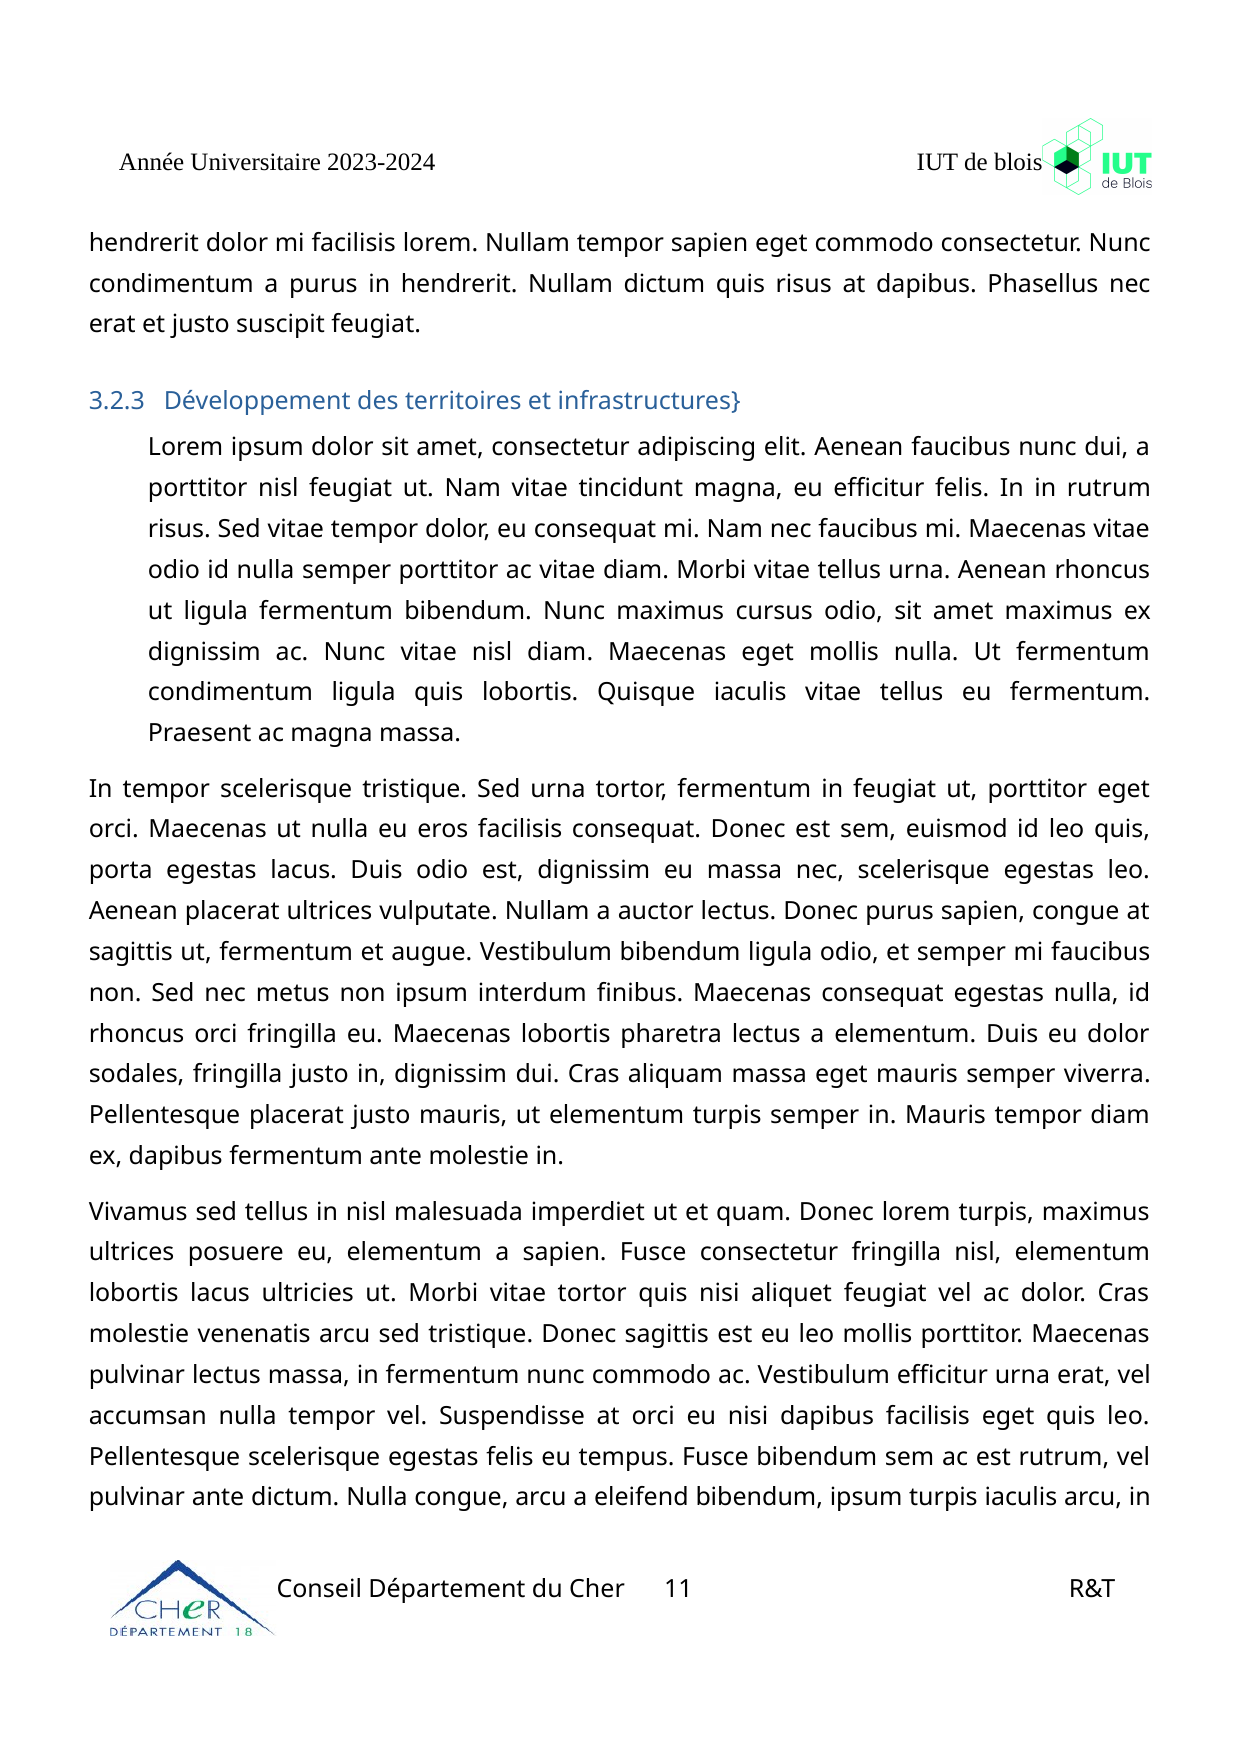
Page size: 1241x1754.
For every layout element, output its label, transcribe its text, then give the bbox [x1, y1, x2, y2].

text In tempor scelerisque tristique. Sed urna tortor, fermentum in feugiat ut, porttitor eget orci. Maecenas ut nulla eu eros facilisis consequat. Donec est sem, euismod id leo quis, porta egestas lacus. Duis odio est, dignissim eu massa nec, scelerisque egestas leo. Aenean placerat ultrices vulputate. Nullam a auctor lectus. Donec purus sapien, congue at sagittis ut, fermentum et augue. Vestibulum bibendum ligula odio, et semper mi faucibus non. Sed nec metus non ipsum interdum finibus. Maecenas consequat egestas nulla, id rhoncus orci fringilla eu. Maecenas lobortis pharetra lectus a elementum. Duis eu dolor sodales, fringilla justo in, dignissim dui. Cras aliquam massa eget mauris semper viverra. Pellentesque placerat justo mauris, ut elementum turpis semper in. Mauris tempor diam ex, dapibus fermentum ante molestie in. [88, 770, 1152, 1172]
picture [110, 1560, 277, 1636]
text Vivamus sed tellus in nisl malesuada imperdiet ut et quam. Donec lorem turpis, maximus ultrices posuere eu, elementum a sapien. Fusce consectetur fringilla nisl, elementum lobortis lacus ultricies ut. Morbi vitae tortor quis nisi aliquet feugiat vel ac dolor. Cras molestie venenatis arcu sed tristique. Donec sagittis est eu leo mollis porttitor. Maecenas pulvinar lectus massa, in fermentum nunc commodo ac. Vestibulum efficitur urna erat, vel accumsan nulla tempor vel. Suspendisse at orci eu nisi dapibus facilisis eget quis leo. Pellentesque scelerisque egestas felis eu tempus. Fusce bibendum sem ac est rutrum, vel pulvinar ante dictum. Nulla congue, arcu a eleifend bibendum, ipsum turpis iaculis arcu, in [88, 1193, 1152, 1513]
text Lorem ipsum dolor sit amet, consectetur adipiscing elit. Aenean faucibus nunc dui, a porttitor nisl feugiat ut. Nam vitae tincidunt magna, eu efficitur felis. In in rutrum risus. Sed vitae tempor dolor, eu consequat mi. Nam nec faucibus mi. Maecenas vitae odio id nulla semper porttitor ac vitae diam. Morbi vitae tellus urna. Aenean rhoncus ut ligula fermentum bibendum. Nunc maximus cursus odio, sit amet maximus ex dignissim ac. Nunc vitae nisl diam. Maecenas eget mollis nulla. Ut fermentum condimentum ligula quis lobortis. Quisque iaculis vitae tellus eu fermentum. Praesent ac magna massa. [148, 429, 1152, 749]
picture [1042, 118, 1152, 195]
text hendrerit dolor mi facilisis lorem. Nullam tempor sapien eget commodo consectetur. Nunc condimentum a purus in hendrerit. Nullam dictum quis risus at dapibus. Phasellus nec erat et justo suscipit feugiat. [88, 224, 1152, 340]
subtitle Développement des territoires et infrastructures} [88, 382, 1033, 416]
